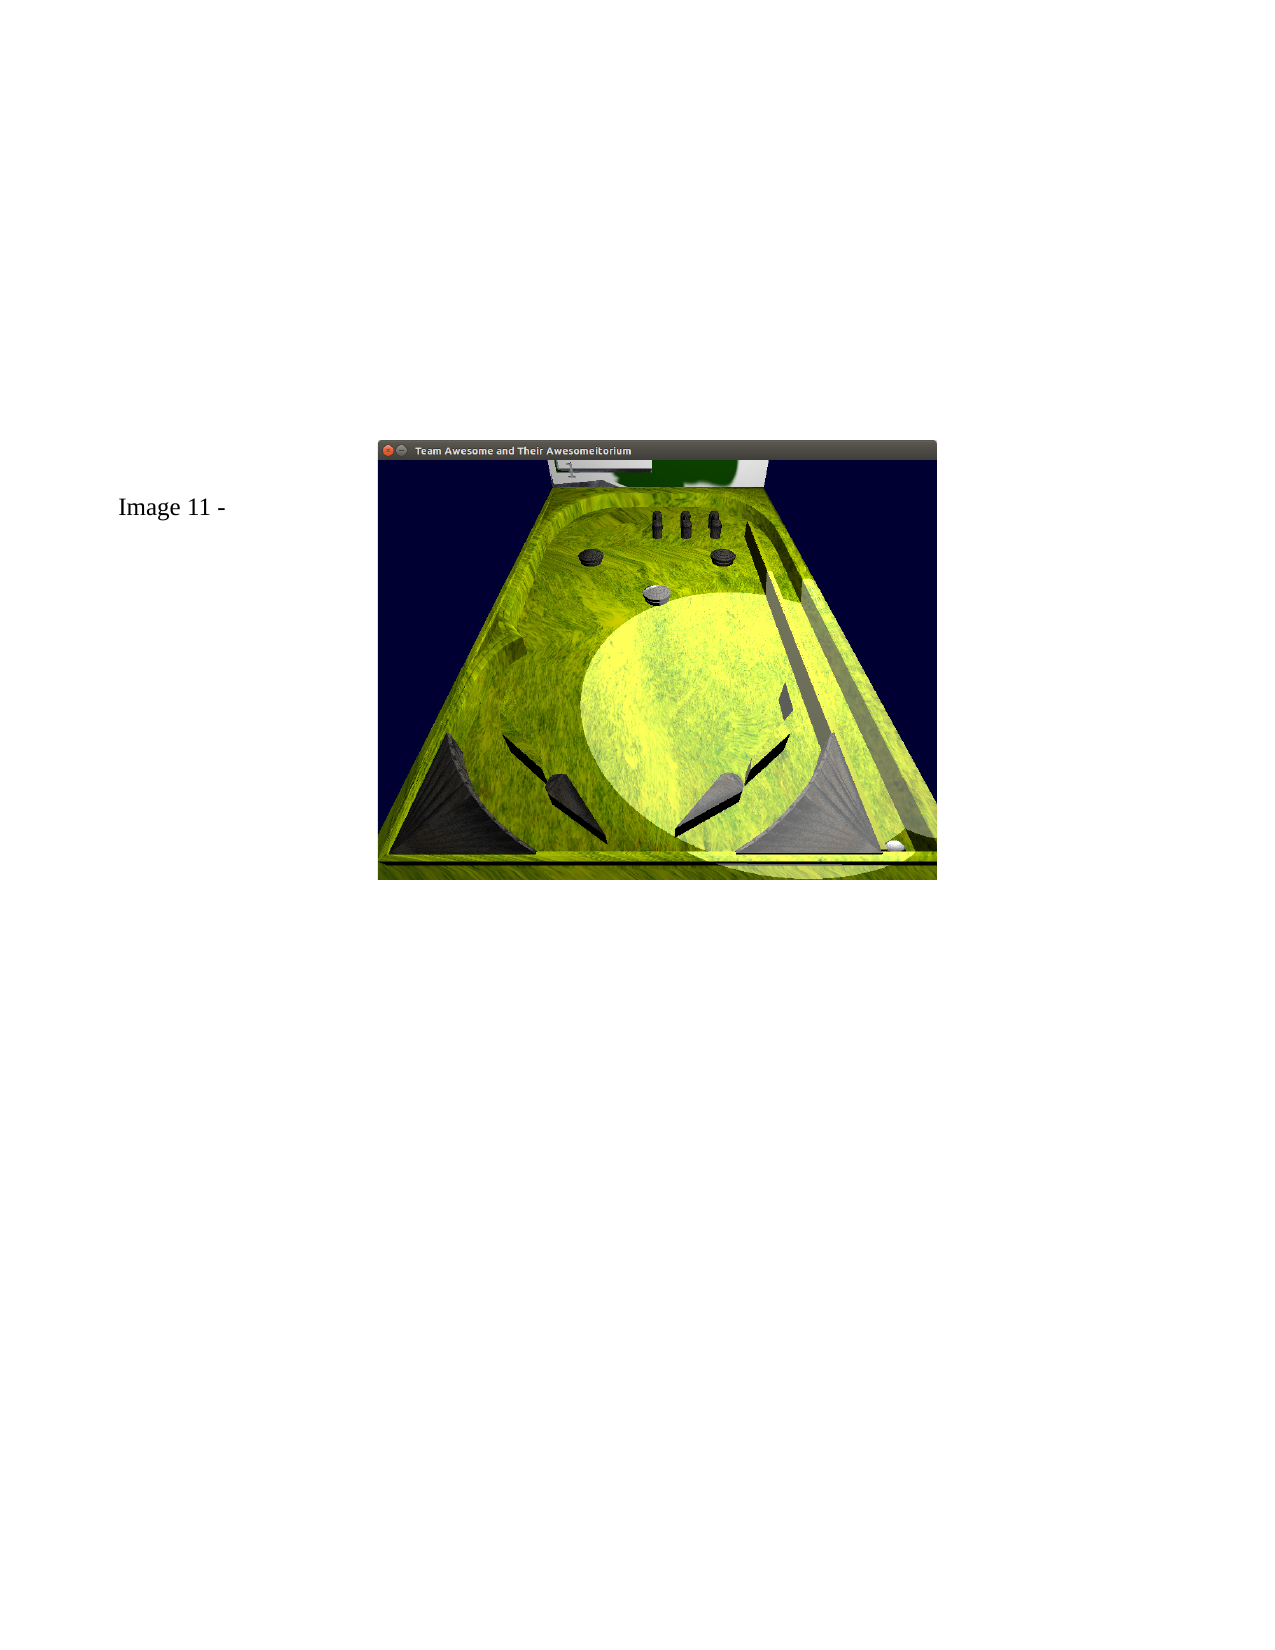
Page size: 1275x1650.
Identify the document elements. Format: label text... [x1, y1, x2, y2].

picture [377, 440, 937, 880]
text [937, 492, 1157, 521]
text Image 11 - [118, 492, 377, 521]
